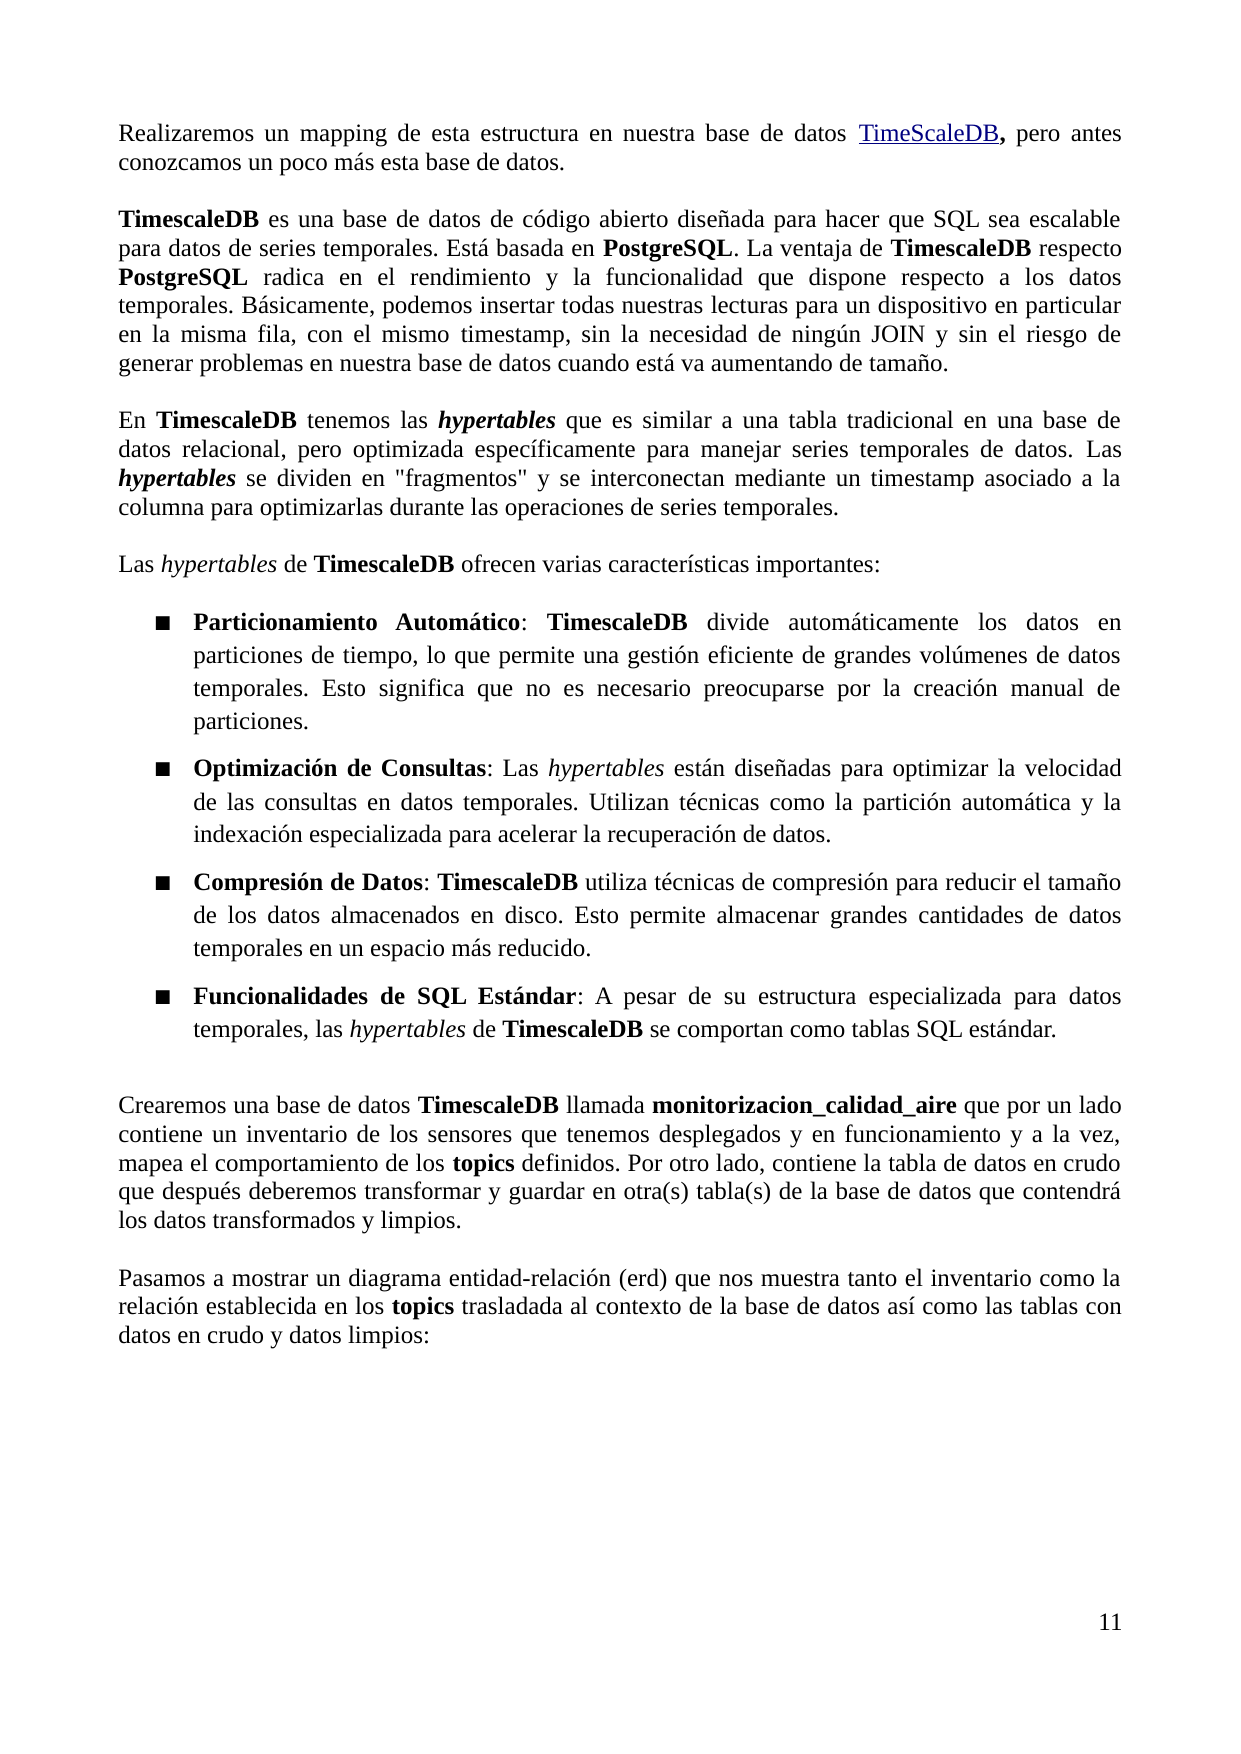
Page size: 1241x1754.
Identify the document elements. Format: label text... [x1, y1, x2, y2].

list Particionamiento Automático: TimescaleDB divide automáticamente los datos en particiones de tiempo, lo que permite una gestión eficiente de grandes volúmenes de datos temporales. Esto significa que no es necesario preocuparse por la creación manual de particiones. [156, 607, 1122, 735]
list Funcionalidades de SQL Estándar: A pesar de su estructura especializada para datos temporales, las hypertables de TimescaleDB se comportan como tablas SQL estándar. [156, 981, 1122, 1043]
text En TimescaleDB tenemos las hypertables que es similar a una tabla tradicional en una base de datos relacional, pero optimizada específicamente para manejar series temporales de datos. Las hypertables se dividen en "fragmentos" y se interconectan mediante un timestamp asociado a la columna para optimizarlas durante las operaciones de series temporales. [118, 406, 1122, 521]
text TimescaleDB es una base de datos de código abierto diseñada para hacer que SQL sea escalable para datos de series temporales. Está basada en PostgreSQL. La ventaja de TimescaleDB respecto PostgreSQL radica en el rendimiento y la funcionalidad que dispone respecto a los datos temporales. Básicamente, podemos insertar todas nuestras lecturas para un dispositivo en particular en la misma fila, con el mismo timestamp, sin la necesidad de ningún JOIN y sin el riesgo de generar problemas en nuestra base de datos cuando está va aumentando de tamaño. [118, 204, 1122, 377]
text Pasamos a mostrar un diagrama entidad-relación (erd) que nos muestra tanto el inventario como la relación establecida en los topics trasladada al contexto de la base de datos así como las tablas con datos en crudo y datos limpios: [118, 1263, 1122, 1349]
list Compresión de Datos: TimescaleDB utiliza técnicas de compresión para reducir el tamaño de los datos almacenados en disco. Esto permite almacenar grandes cantidades de datos temporales en un espacio más reducido. [156, 867, 1122, 962]
text Crearemos una base de datos TimescaleDB llamada monitorizacion_calidad_aire que por un lado contiene un inventario de los sensores que tenemos desplegados y en funcionamiento y a la vez, mapea el comportamiento de los topics definidos. Por otro lado, contiene la tabla de datos en crudo que después deberemos transformar y guardar en otra(s) tabla(s) de la base de datos que contendrá los datos transformados y limpios. [118, 1090, 1122, 1234]
text Realizaremos un mapping de esta estructura en nuestra base de datos TimeScaleDB, pero antes conozcamos un poco más esta base de datos. [118, 118, 1122, 176]
text Las hypertables de TimescaleDB ofrecen varias características importantes: [118, 549, 1122, 578]
list Optimización de Consultas: Las hypertables están diseñadas para optimizar la velocidad de las consultas en datos temporales. Utilizan técnicas como la partición automática y la indexación especializada para acelerar la recuperación de datos. [156, 753, 1122, 848]
